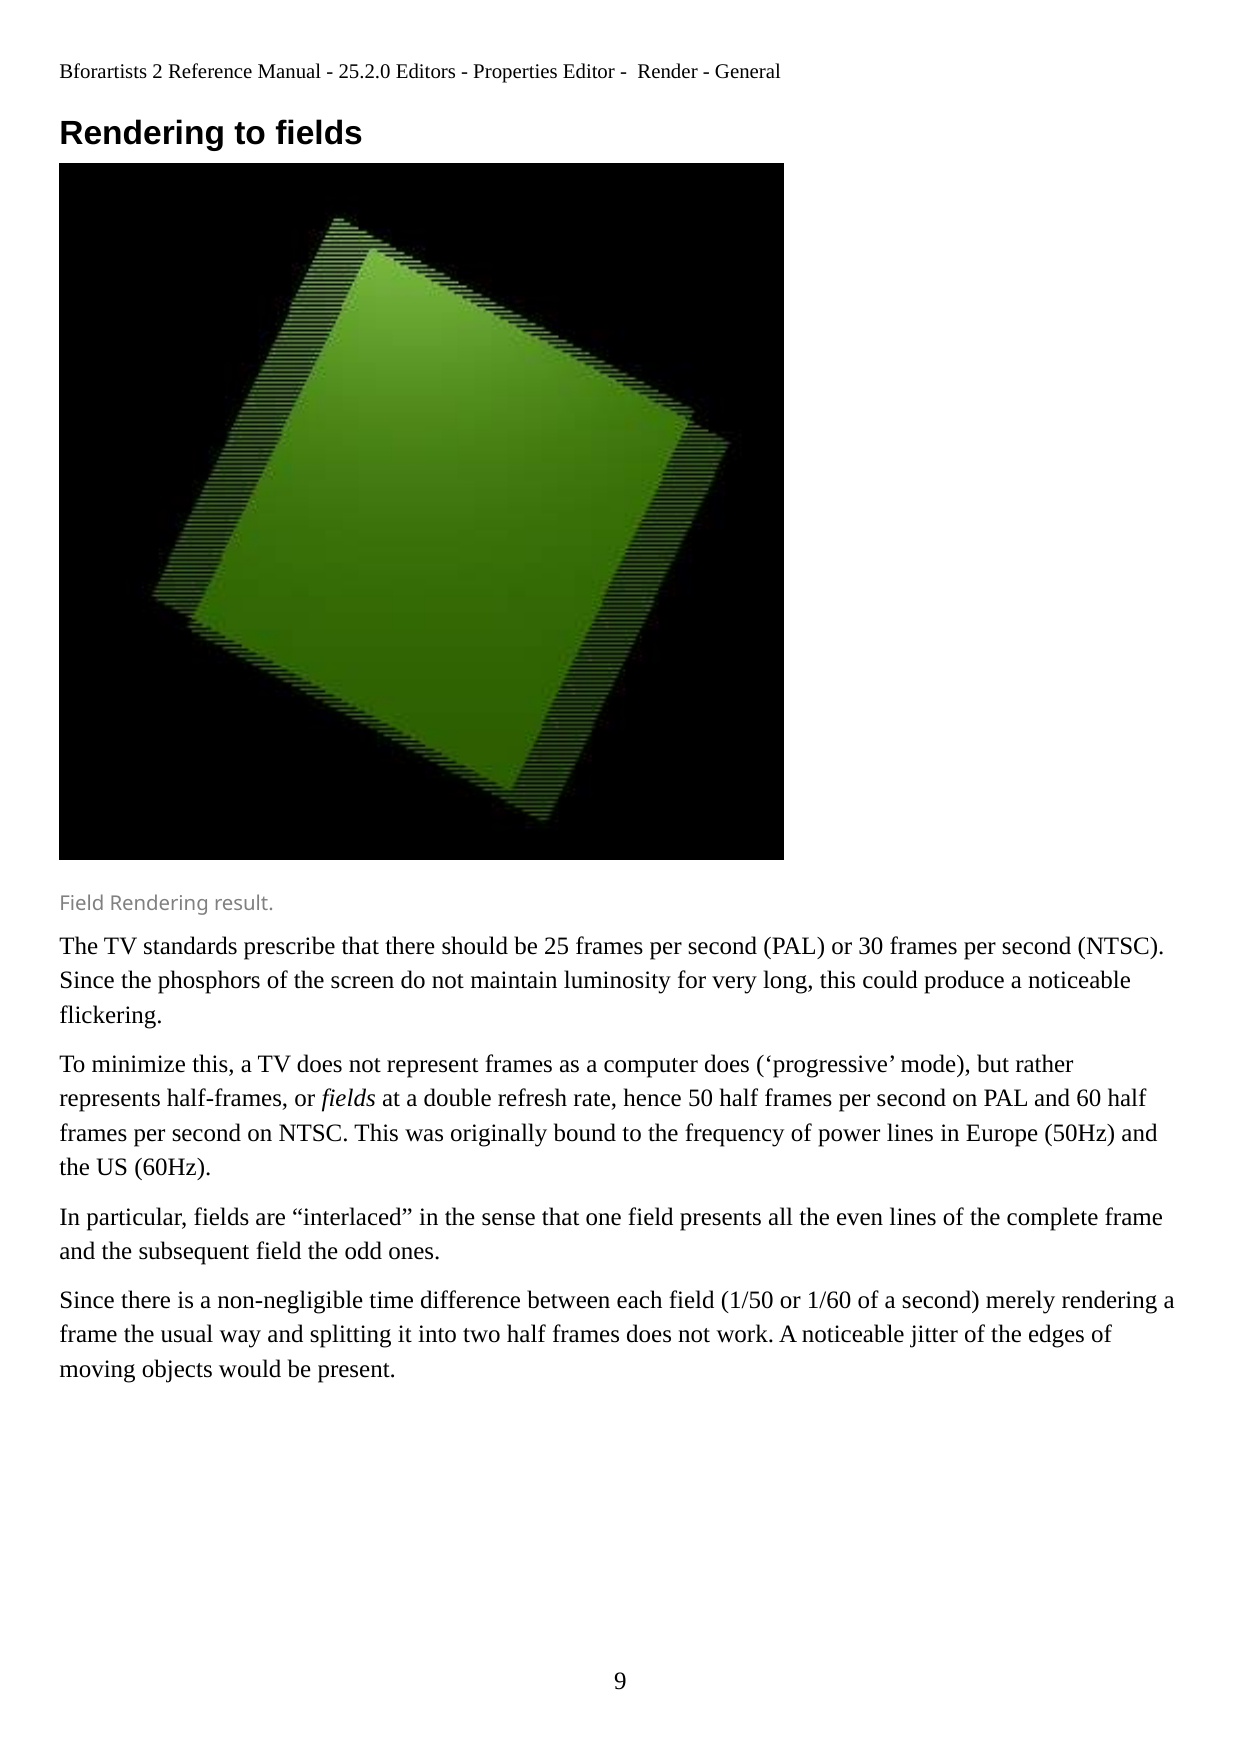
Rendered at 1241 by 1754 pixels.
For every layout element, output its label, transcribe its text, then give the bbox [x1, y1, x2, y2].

subtitle Rendering to fields [59, 113, 1181, 151]
text Field Rendering result. [59, 885, 1181, 916]
text To minimize this, a TV does not represent frames as a computer does (‘progressive’ mode), but rather represents half-frames, or fields at a double refresh rate, hence 50 half frames per second on PAL and 60 half frames per second on NTSC. This was originally bound to the frequency of power lines in Europe (50Hz) and the US (60Hz). [59, 1049, 1181, 1181]
text In particular, fields are “interlaced” in the sense that one field presents all the even lines of the complete frame and the subsequent field the odd ones. [59, 1202, 1181, 1265]
text The TV standards prescribe that there should be 25 frames per second (PAL) or 30 frames per second (NTSC). Since the phosphors of the screen do not maintain luminosity for very long, this could produce a noticeable flickering. [59, 931, 1181, 1029]
picture [59, 163, 784, 860]
text Since there is a non-negligible time difference between each field (1/50 or 1/60 of a second) merely rendering a frame the usual way and splitting it into two half frames does not work. A noticeable jitter of the edges of moving objects would be present. [59, 1285, 1181, 1383]
